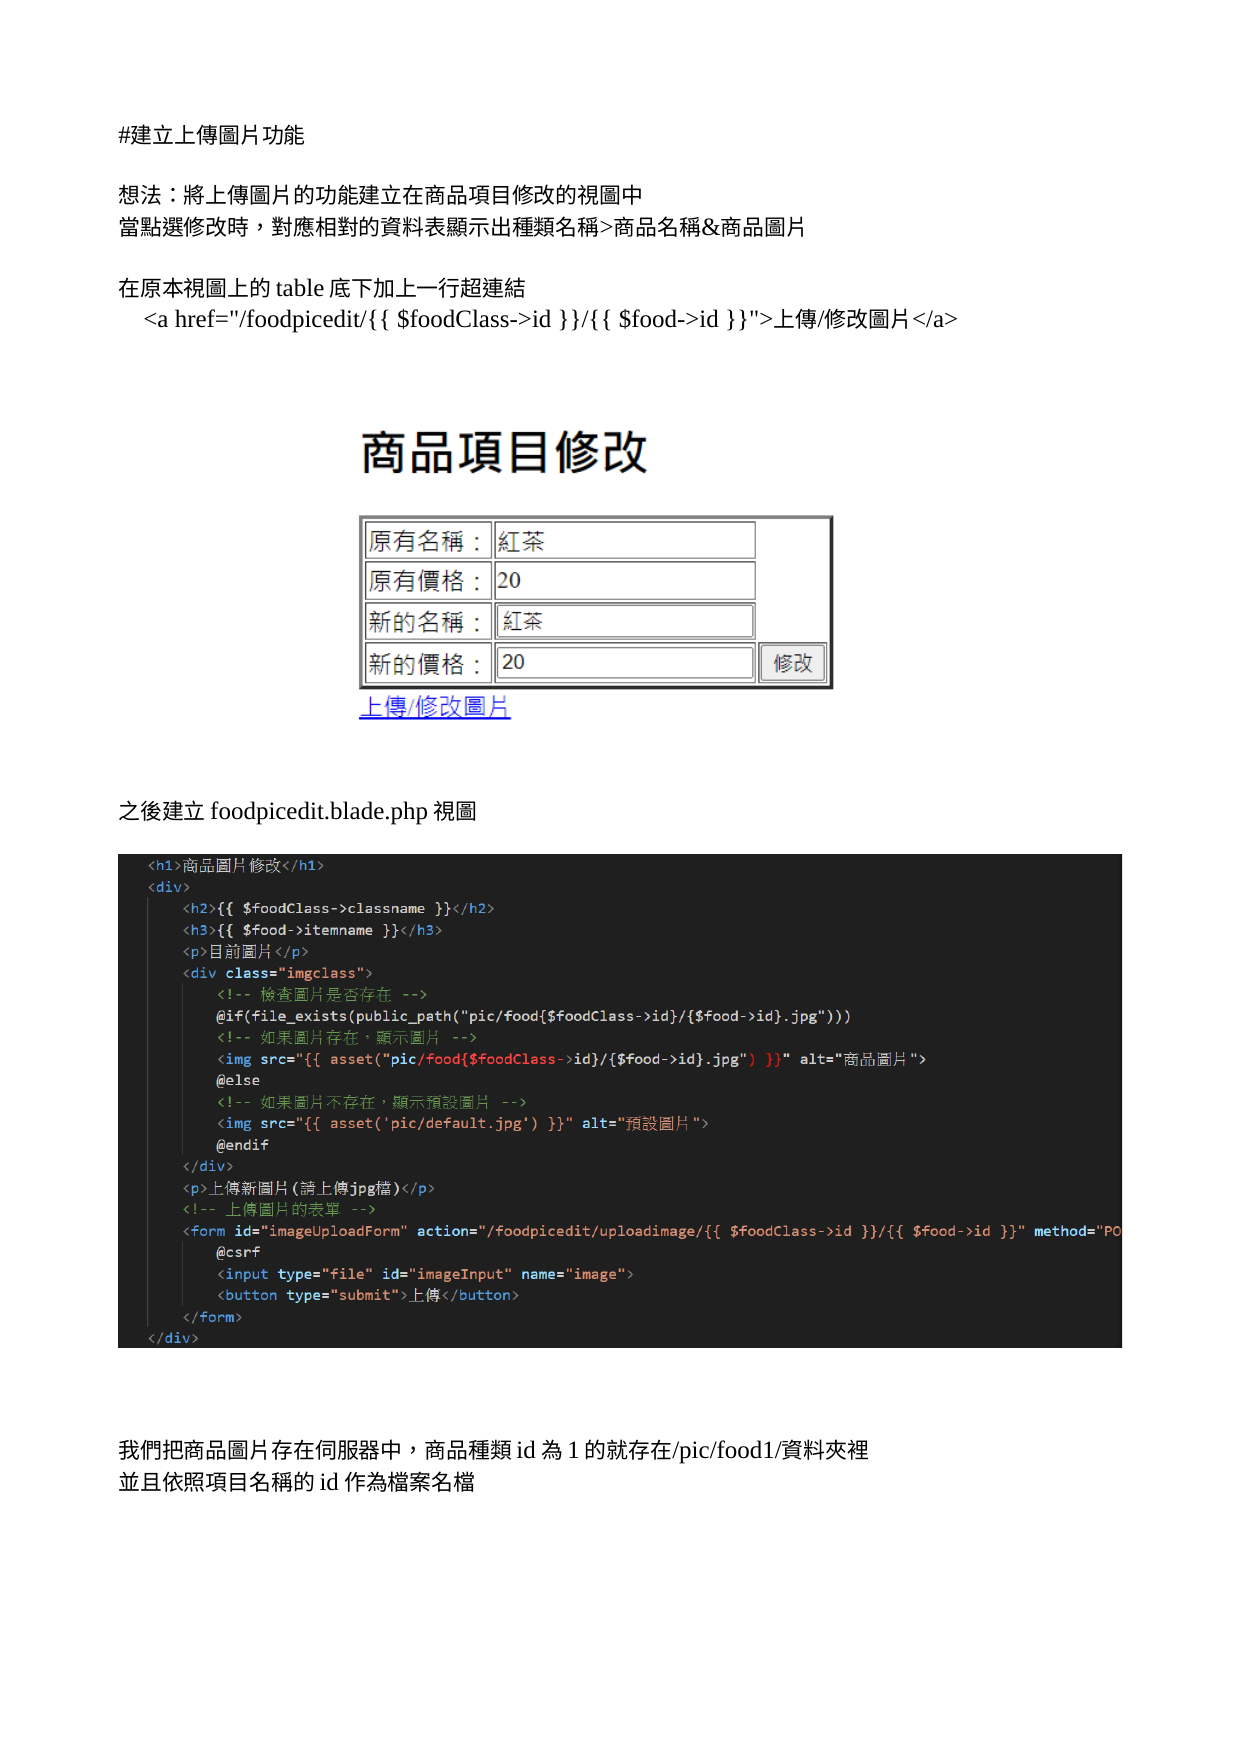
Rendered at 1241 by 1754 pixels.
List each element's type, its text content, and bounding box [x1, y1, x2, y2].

picture [347, 420, 906, 745]
text 之後建立foodpicedit.blade.php視圖 [118, 794, 1122, 826]
text #建立上傳圖片功能 [118, 118, 1122, 150]
text 並且依照項目名稱的id作為檔案名檔 [118, 1465, 1122, 1497]
text 想法：將上傳圖片的功能建立在商品項目修改的視圖中 [118, 178, 1122, 210]
text 當點選修改時，對應相對的資料表顯示出種類名稱>商品名稱&商品圖片 [118, 210, 1122, 242]
text 在原本視圖上的table底下加上一行超連結 [118, 271, 1122, 302]
text 我們把商品圖片存在伺服器中，商品種類id為1的就存在/pic/food1/資料夾裡 [118, 1433, 1122, 1465]
picture [118, 854, 1123, 1348]
text <a href="/foodpicedit/{{ $foodClass->id }}/{{ $food->id }}">上傳/修改圖片</a> [118, 302, 1122, 334]
